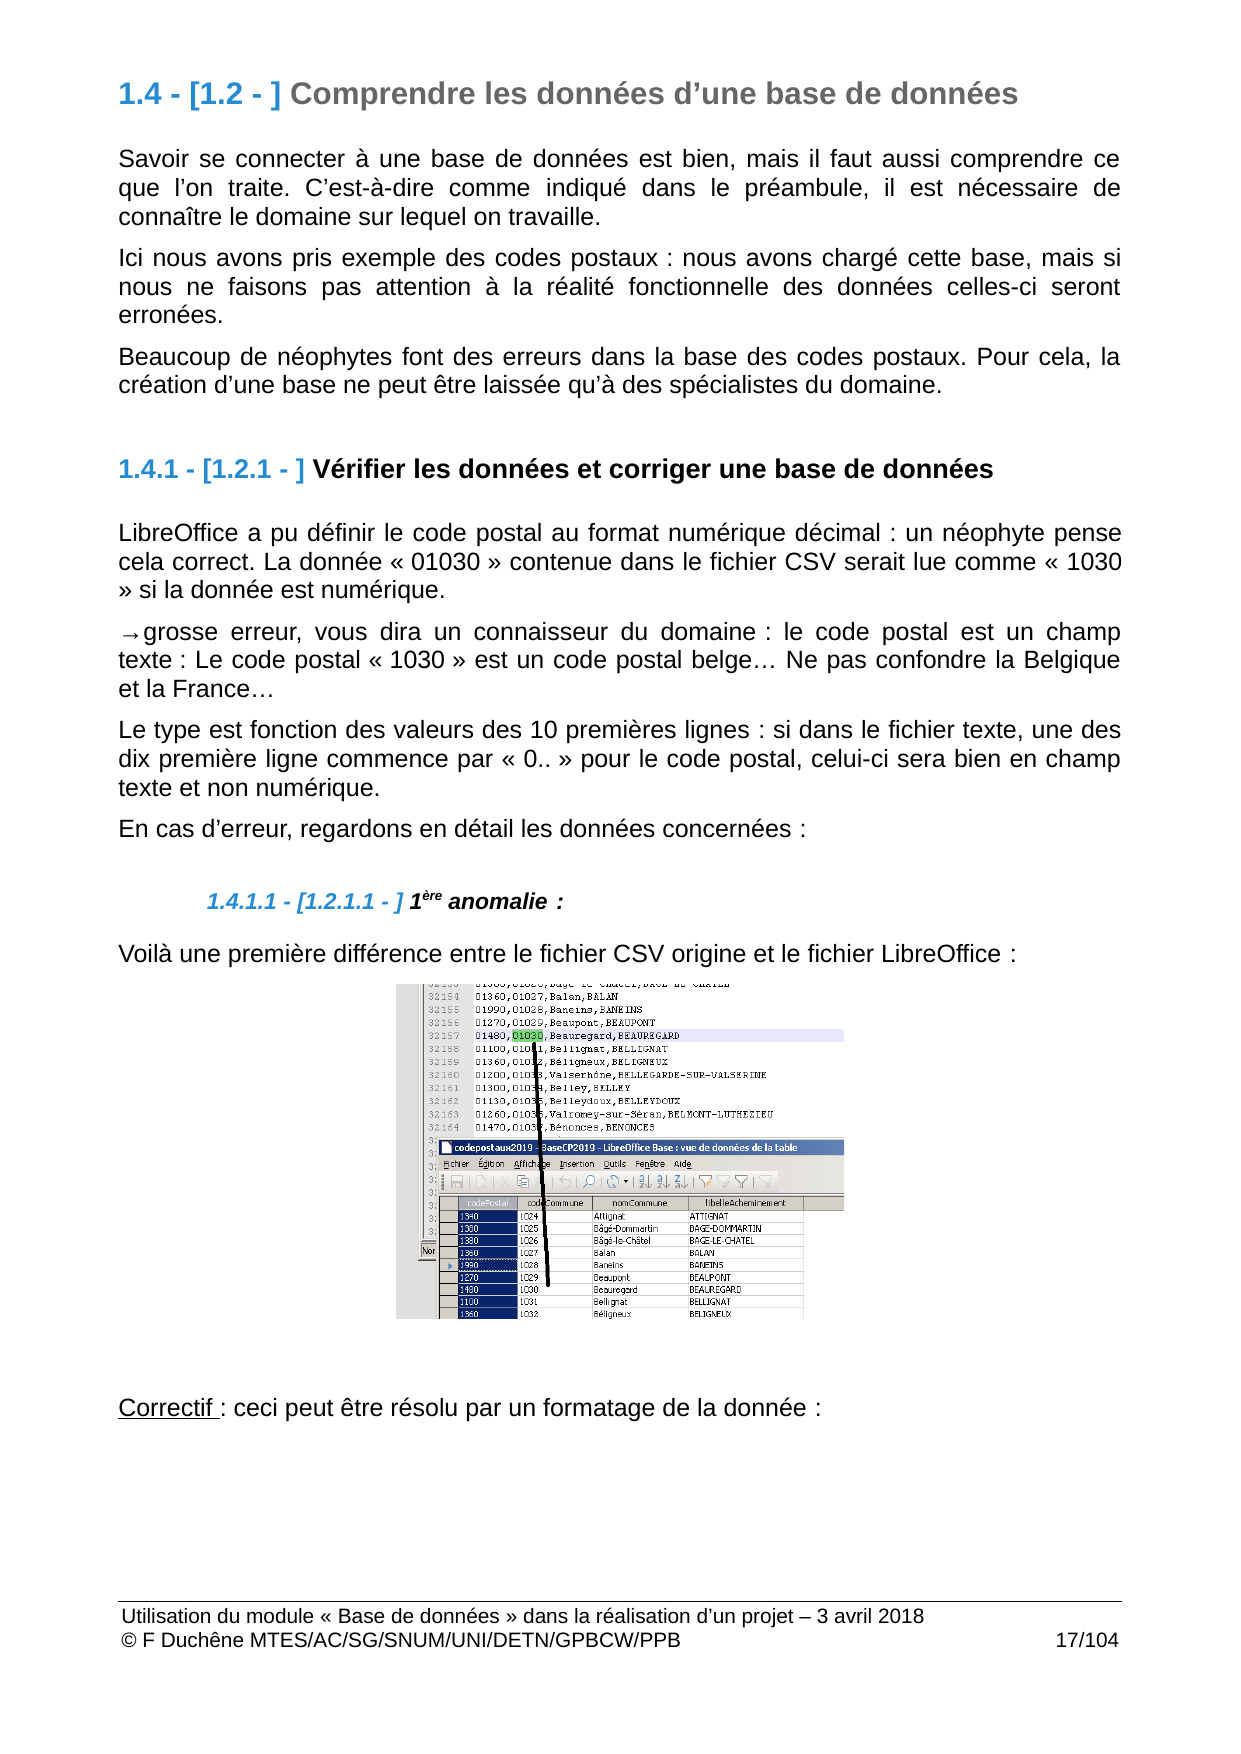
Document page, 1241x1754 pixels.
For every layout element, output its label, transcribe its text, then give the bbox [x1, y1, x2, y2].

subtitle Vérifier les données et corriger une base de données [118, 453, 1122, 485]
subtitle Comprendre les données d’une base de données [118, 75, 1122, 111]
text Beaucoup de néophytes font des erreurs dans la base des codes postaux. Pour cela, la création d’une base ne peut être laissée qu’à des spécialistes du domaine. [118, 341, 1122, 399]
text →grosse erreur, vous dira un connaisseur du domaine : le code postal est un champ texte : Le code postal « 1030 » est un code postal belge… Ne pas confondre la Belgique et la France… [118, 616, 1122, 703]
text Correctif : ceci peut être résolu par un formatage de la donnée : [118, 1393, 1122, 1422]
text En cas d’erreur, regardons en détail les données concernées : [118, 814, 1122, 843]
text LibreOffice a pu définir le code postal au format numérique décimal : un néophyte pense cela correct. La donnée « 01030 » contenue dans le fichier CSV serait lue comme « 1030 » si la donnée est numérique. [118, 518, 1122, 604]
subtitle 1ère anomalie : [207, 888, 1122, 914]
text Voilà une première différence entre le fichier CSV origine et le fichier LibreOffice : [118, 939, 1122, 968]
text Le type est fonction des valeurs des 10 premières lignes : si dans le fichier texte, une des dix première ligne commence par « 0.. » pour le code postal, celui-ci sera bien en champ texte et non numérique. [118, 715, 1122, 801]
text Savoir se connecter à une base de données est bien, mais il faut aussi comprendre ce que l’on traite. C’est-à-dire comme indiqué dans le préambule, il est nécessaire de connaître le domaine sur lequel on travaille. [118, 144, 1122, 230]
text Ici nous avons pris exemple des codes postaux : nous avons chargé cette base, mais si nous ne faisons pas attention à la réalité fonctionnelle des données celles-ci seront erronées. [118, 243, 1122, 329]
